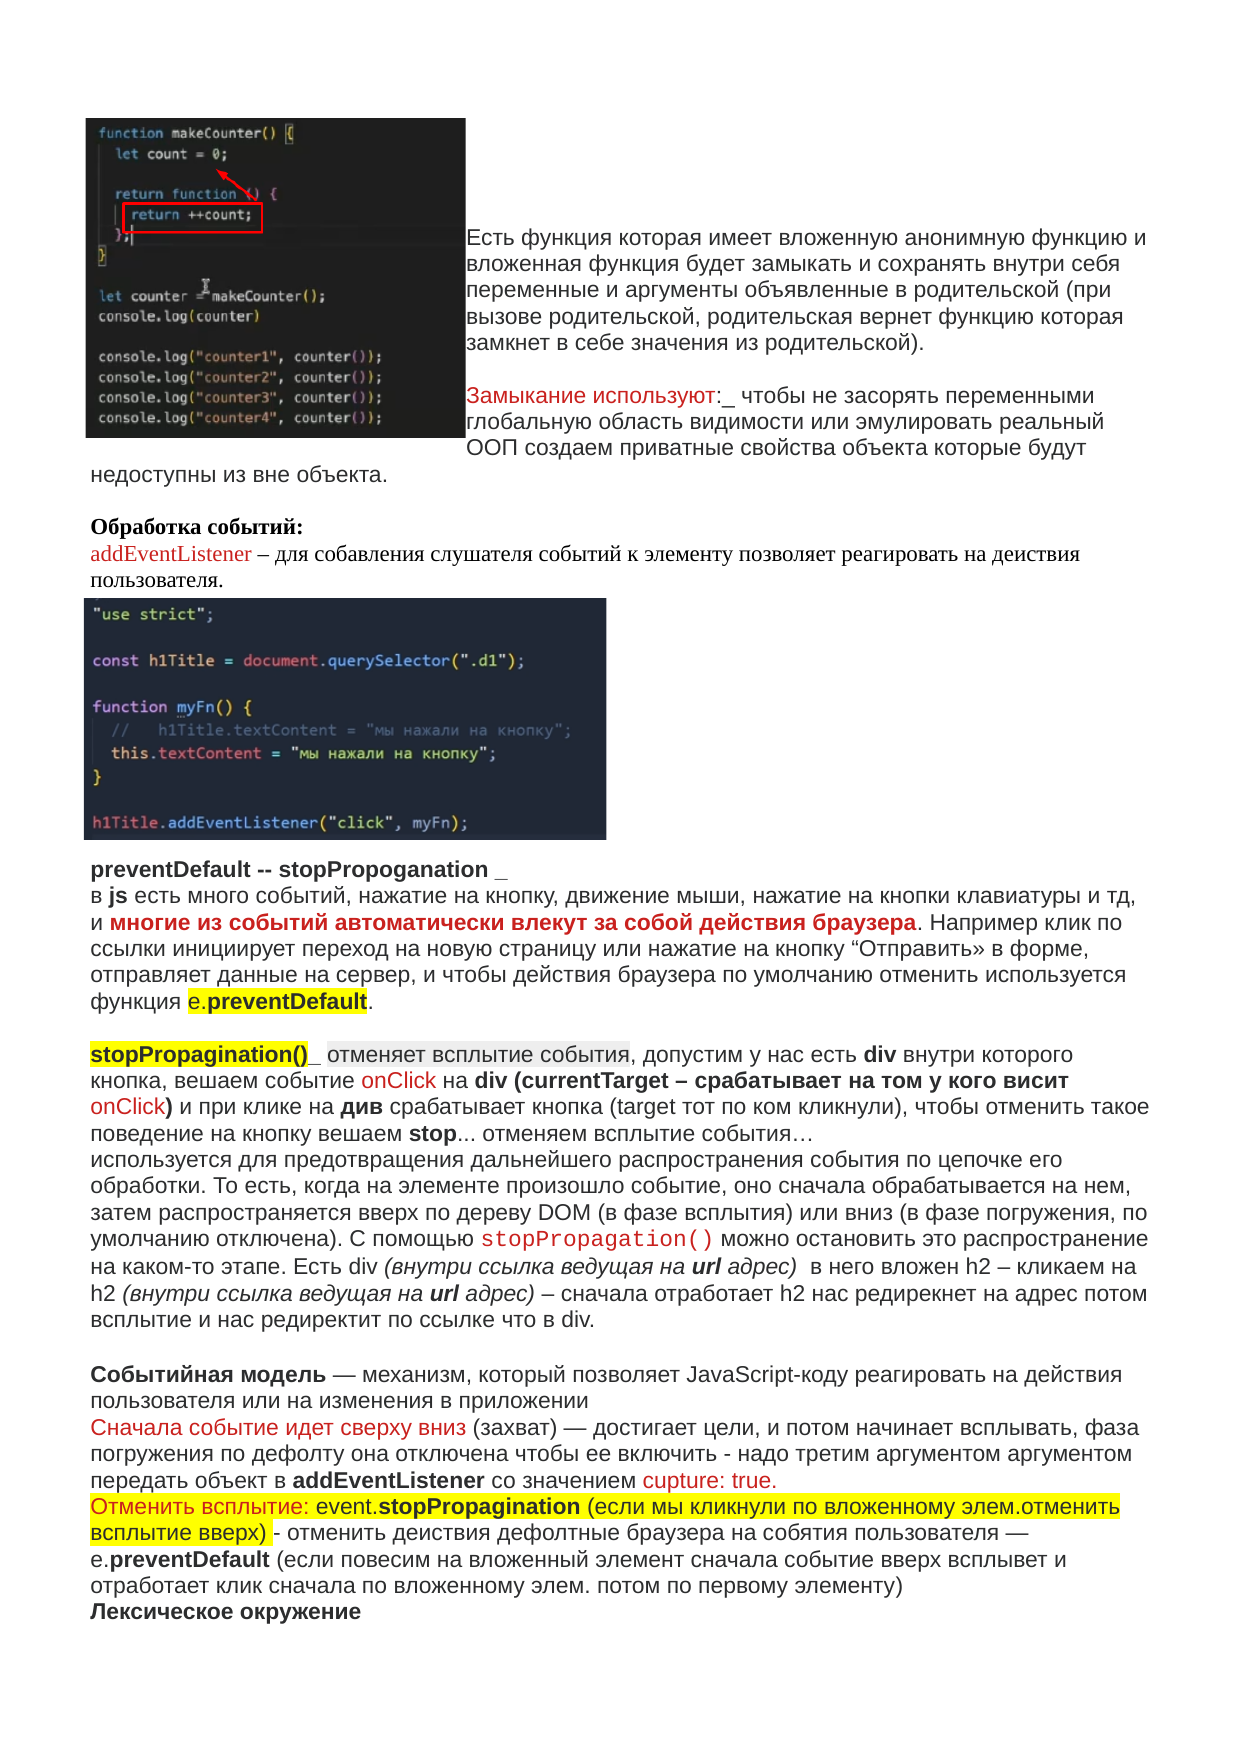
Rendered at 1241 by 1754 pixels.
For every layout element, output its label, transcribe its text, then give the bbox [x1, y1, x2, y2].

text stopPropagination()_ отменяет всплытие события, допустим у нас есть div внутри которого кнопка, вешаем событие onClick на div (currentTarget – срабатывает на том у кого висит onClick) и при клике на див срабатывает кнопка (target тот по ком кликнули), чтобы отменить такое поведение на кнопку вешаем stop... отменяем всплытие события… [90, 1041, 1150, 1146]
text Лексическое окружение [90, 1598, 1150, 1625]
text addEventListener – для собавления слушателя событий к элементу позволяет реагировать на деиствия пользователя. [90, 540, 1150, 592]
text Событийная модель — механизм, который позволяет JavaScript-коду реагировать на действия пользователя или на изменения в приложении [90, 1361, 1150, 1414]
text Есть функция которая имеет вложенную анонимную функцию и вложенная функция будет замыкать и сохранять внутри себя переменные и аргументы объявленные в родительской (при вызове родительской, родительская вернет функцию которая замкнет в себе значения из родительской). [466, 223, 1150, 355]
picture [85, 118, 466, 438]
picture [83, 598, 607, 840]
text в js есть много событий, нажатие на кнопку, движение мыши, нажатие на кнопки клавиатуры и тд, и многие из событий автоматически влекут за собой действия браузера. Например клик по ссылки инициирует переход на новую страницу или нажатие на кнопку “Отправить» в форме, отправляет данные на сервер, и чтобы действия браузера по умолчанию отменить используется функция e.preventDefault. [90, 882, 1150, 1014]
text Обработка событий: [90, 513, 1150, 540]
text Сначала событие идет сверху вниз (захват) — достигает цели, и потом начинает всплывать, фаза погружения по дефолту она отключена чтобы ее включить - надо третим аргументом аргументом передать объект в addEventListener со значением cupture: true. [90, 1414, 1150, 1493]
text используется для предотвращения дальнейшего распространения события по цепочке его обработки. То есть, когда на элементе произошло событие, оно сначала обрабатывается на нем, затем распространяется вверх по дереву DOM (в фазе всплытия) или вниз (в фазе погружения, по умолчанию отключена). С помощью stopPropagation() можно остановить это распространение на каком-то этапе. Есть div (внутри ссылка ведущая на url адрес) в него вложен h2 – кликаем на h2 (внутри ссылка ведущая на url адрес) – сначала отработает h2 нас редирекнет на адрес потом всплытие и нас редиректит по ссылке что в div. [90, 1146, 1150, 1332]
text Отменить всплытие: event.stopPropagination (если мы кликнули по вложенному элем.отменить всплытие вверх) - отменить деиствия дефолтные браузера на собятия пользователя — e.preventDefault (если повесим на вложенный элемент сначала событие вверх всплывет и отработает клик сначала по вложенному элем. потом по первому элементу) [90, 1493, 1150, 1598]
text preventDefault -- stopPropoganation _ [90, 856, 1150, 882]
text Замыкание используют:_ чтобы не засорять переменными глобальную область видимости или эмулировать реальный ООП создаем приватные свойства объекта которые будут недоступны из вне объекта. [90, 382, 1150, 487]
